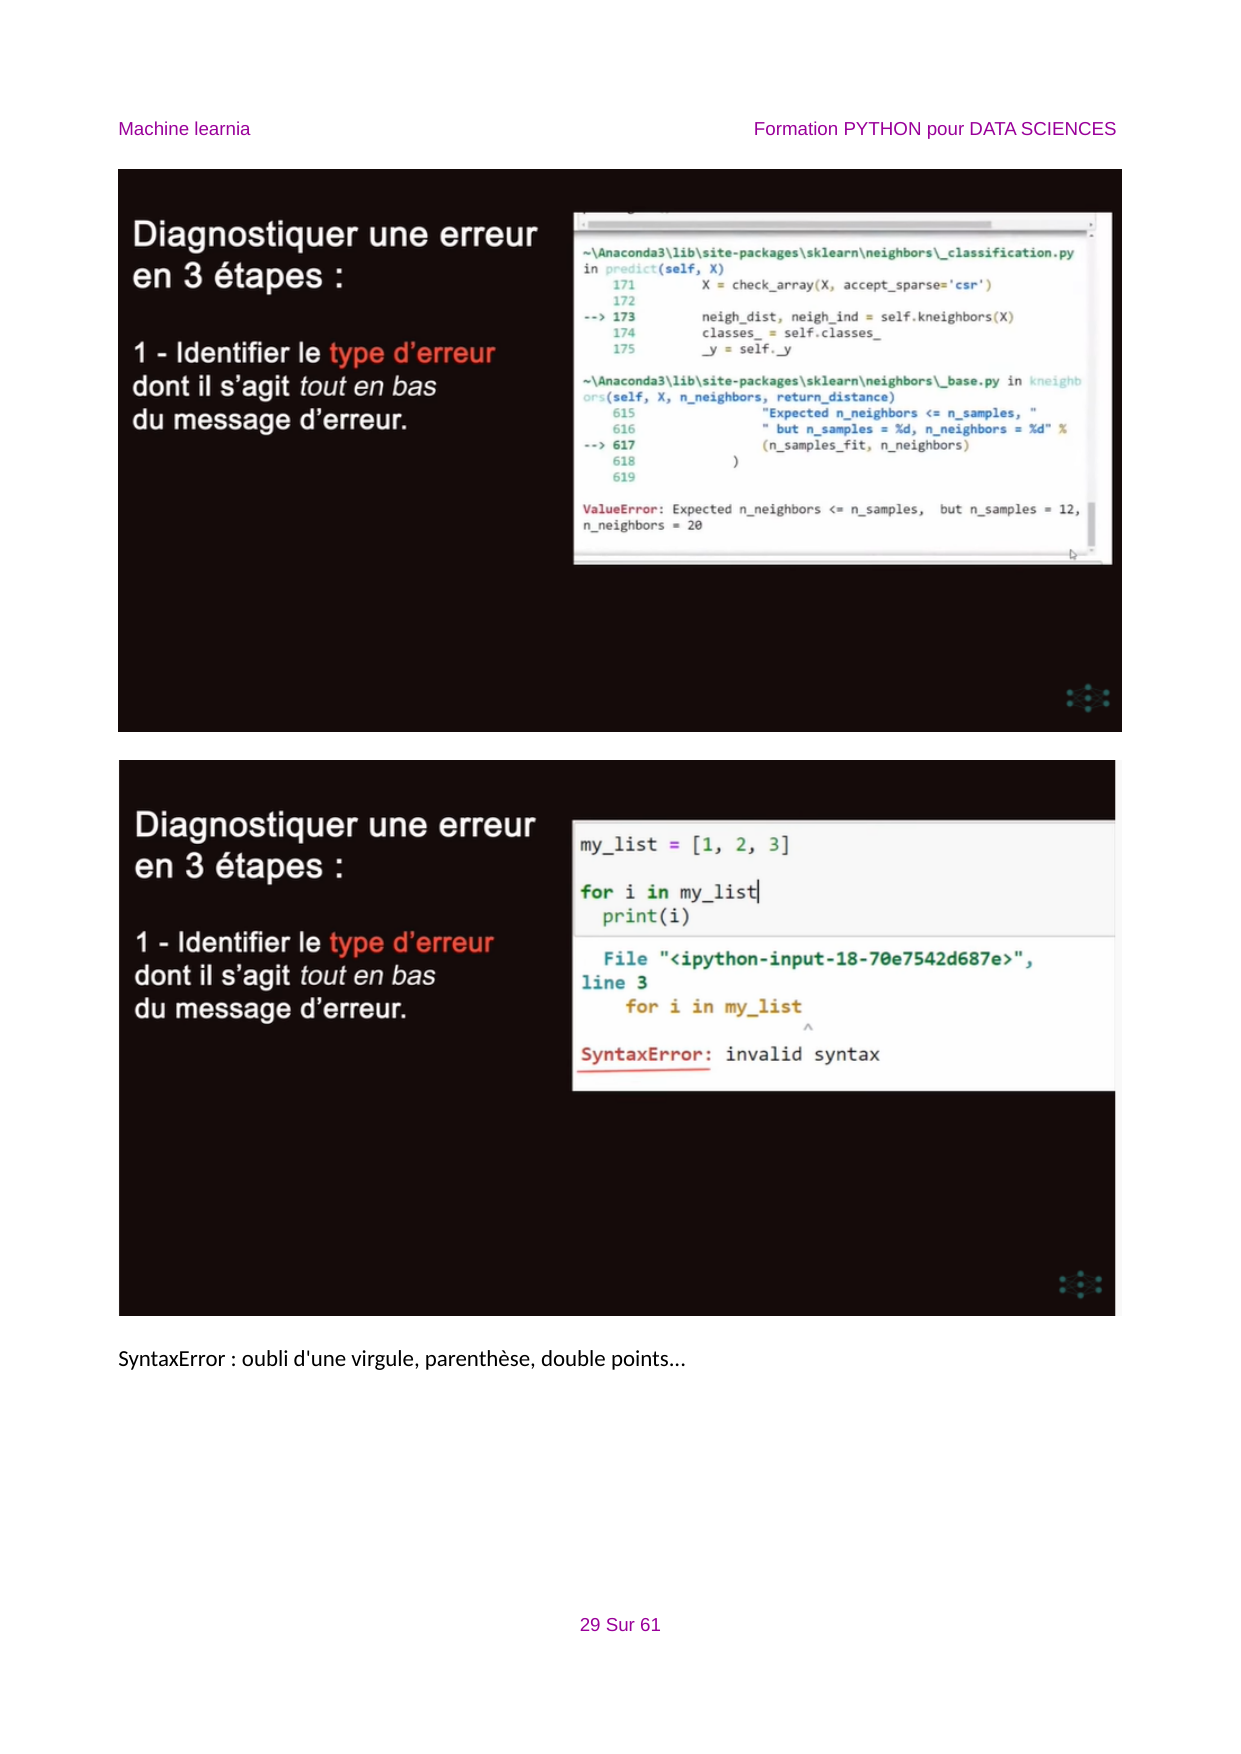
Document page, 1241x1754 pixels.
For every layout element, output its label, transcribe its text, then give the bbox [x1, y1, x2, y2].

text SyntaxError : oubli d'une virgule, parenthèse, double points... [118, 1344, 1122, 1372]
picture [118, 760, 1122, 1316]
picture [118, 169, 1122, 732]
